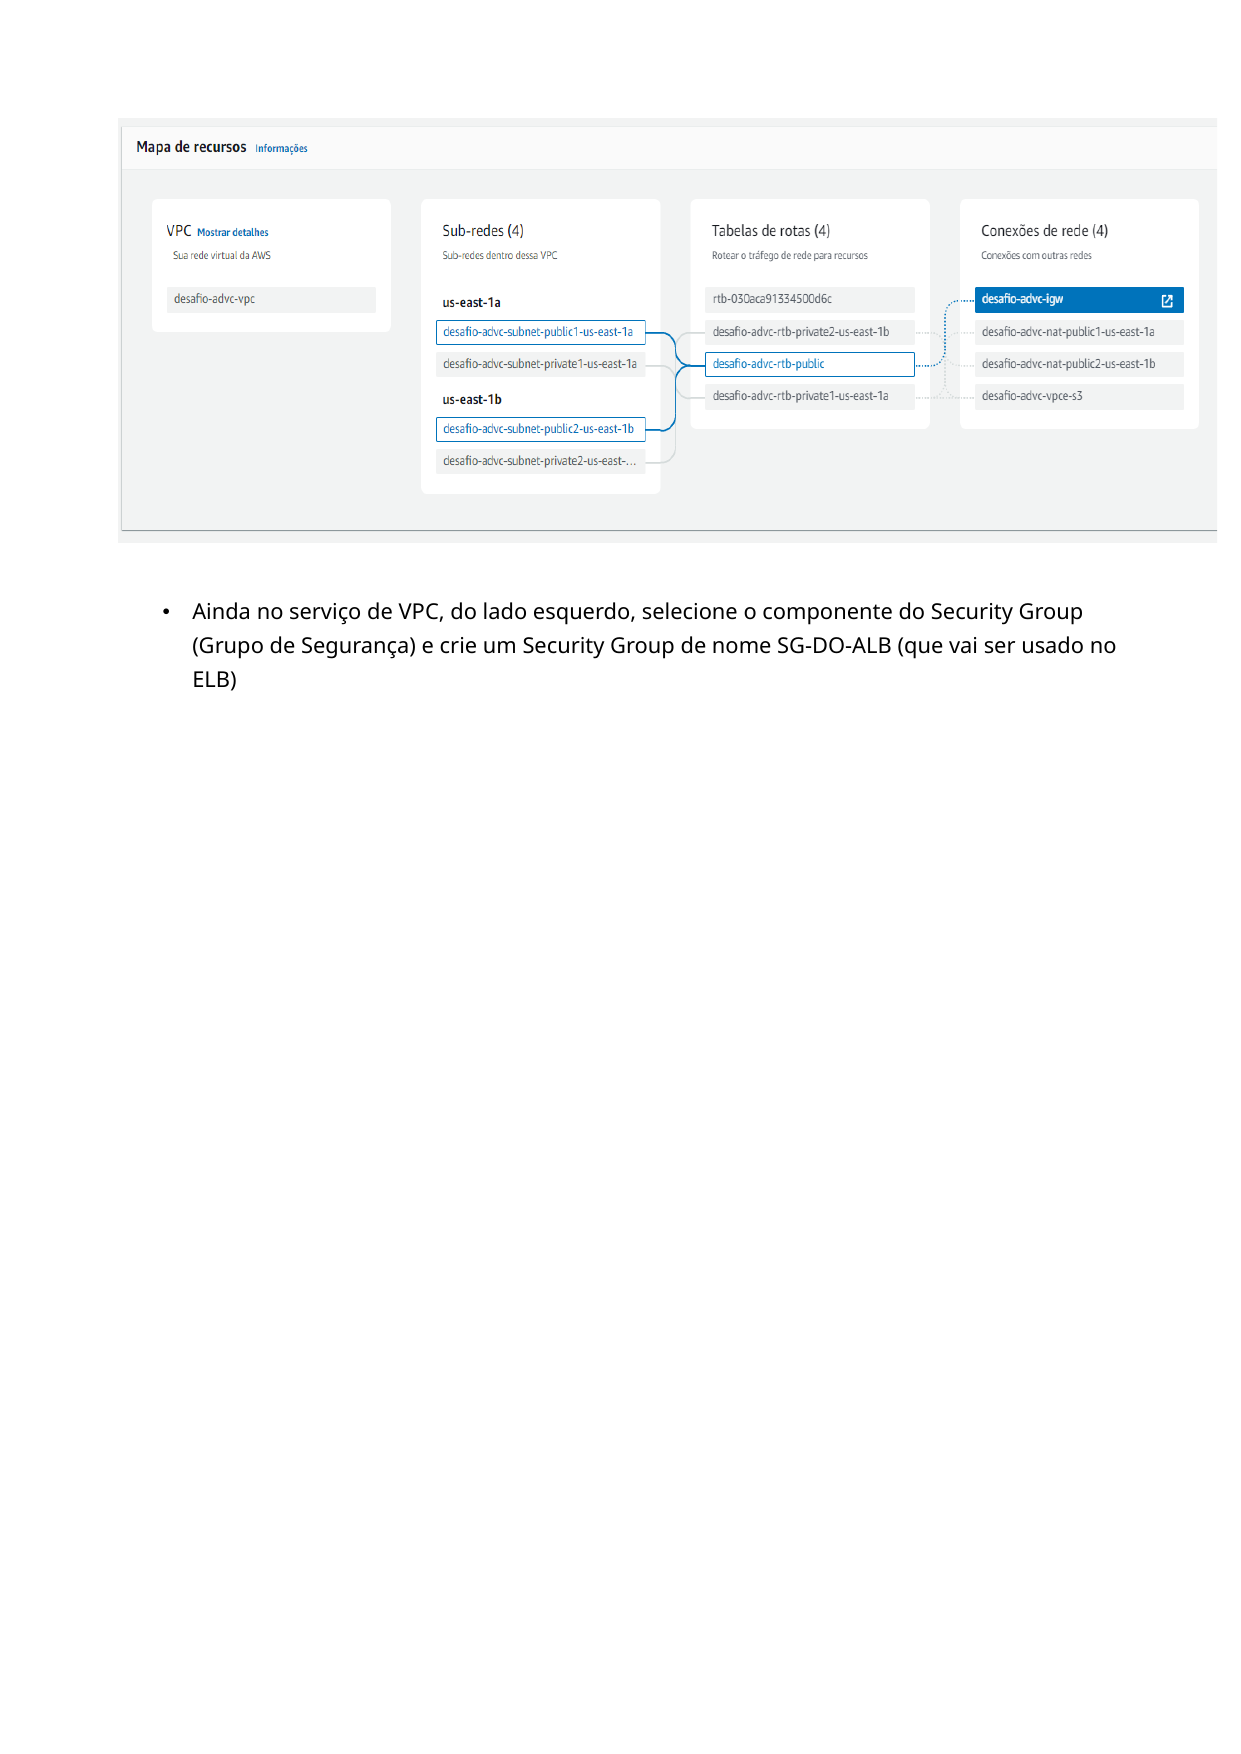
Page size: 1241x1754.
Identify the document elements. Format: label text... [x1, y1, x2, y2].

picture [118, 118, 1218, 543]
list Ainda no serviço de VPC, do lado esquerdo, selecione o componente do Security Group (Grupo de Segurança) e crie um Security Group de nome SG-DO-ALB (que vai ser usado no ELB) [162, 596, 1122, 694]
